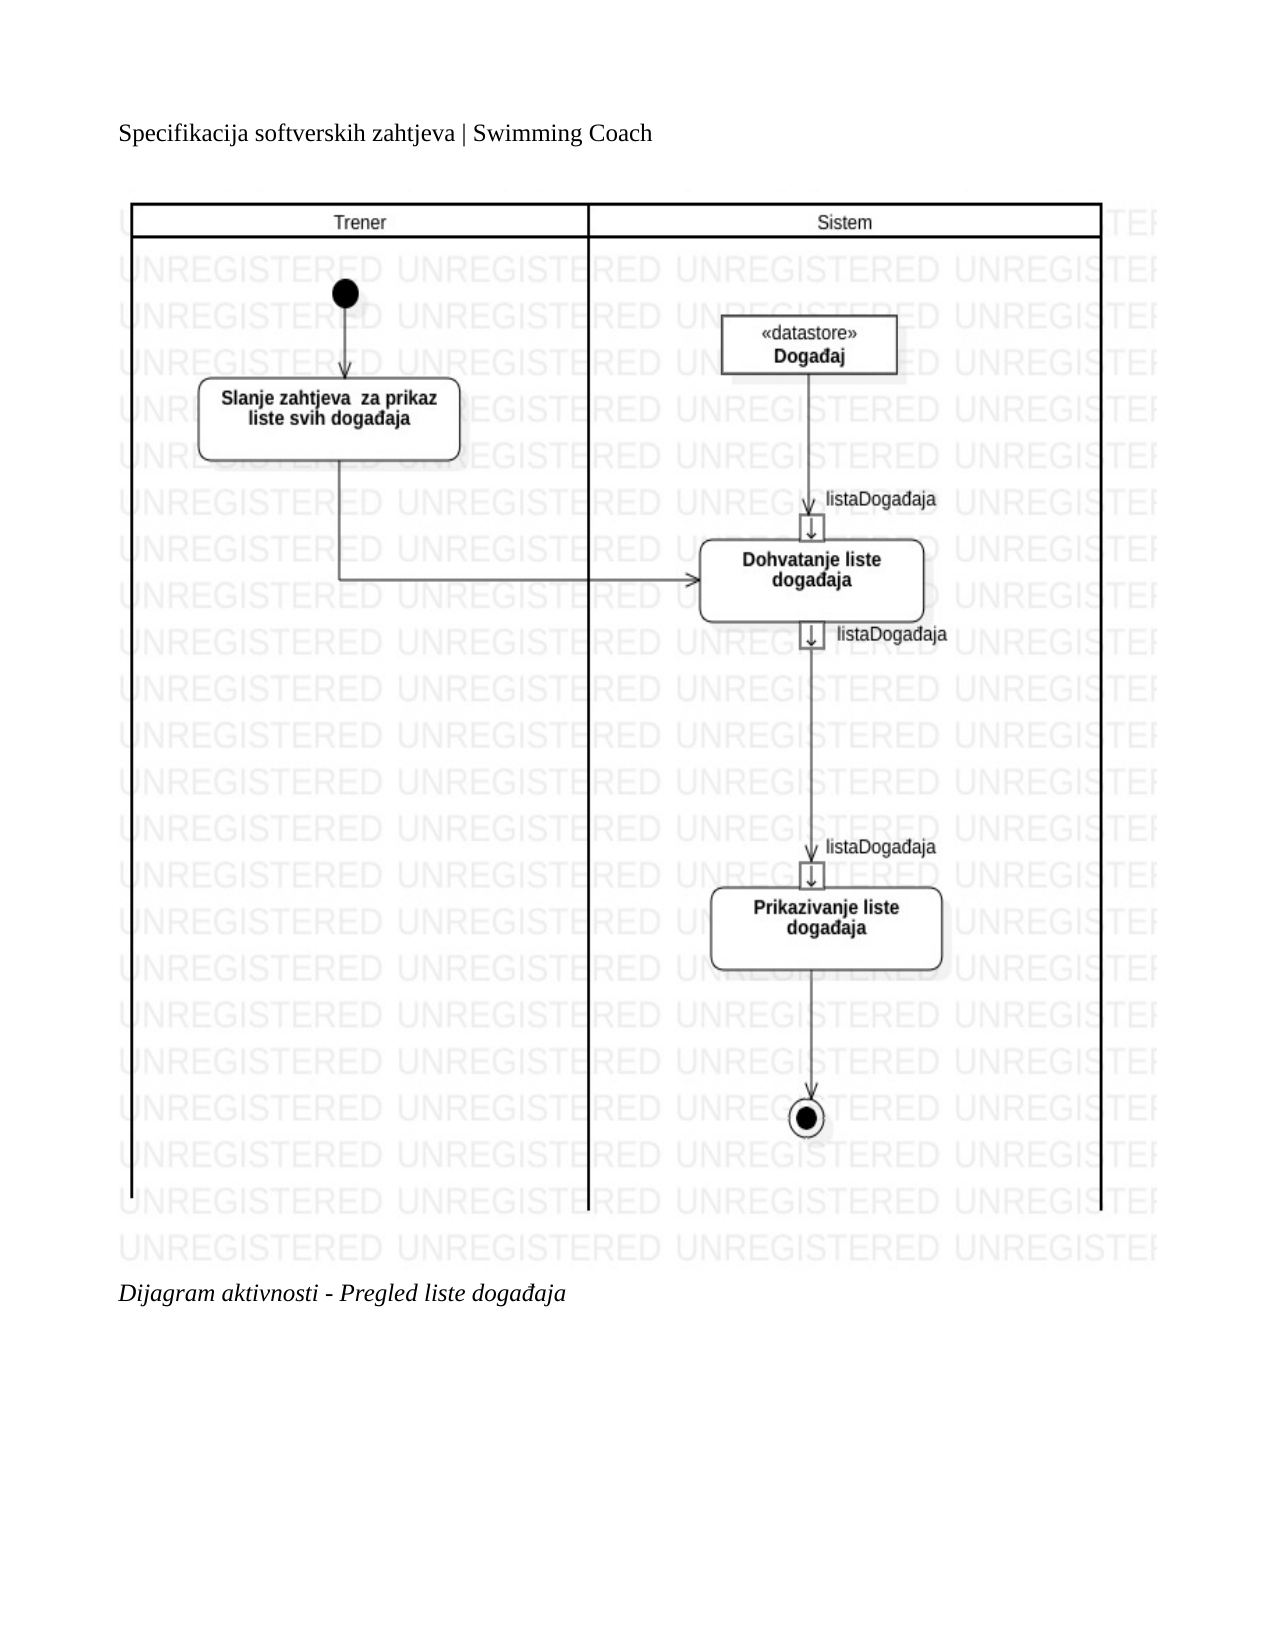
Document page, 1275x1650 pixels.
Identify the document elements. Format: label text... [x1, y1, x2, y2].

picture [118, 189, 1157, 1273]
text Dijagram aktivnosti - Pregled liste događaja [118, 1273, 1157, 1307]
